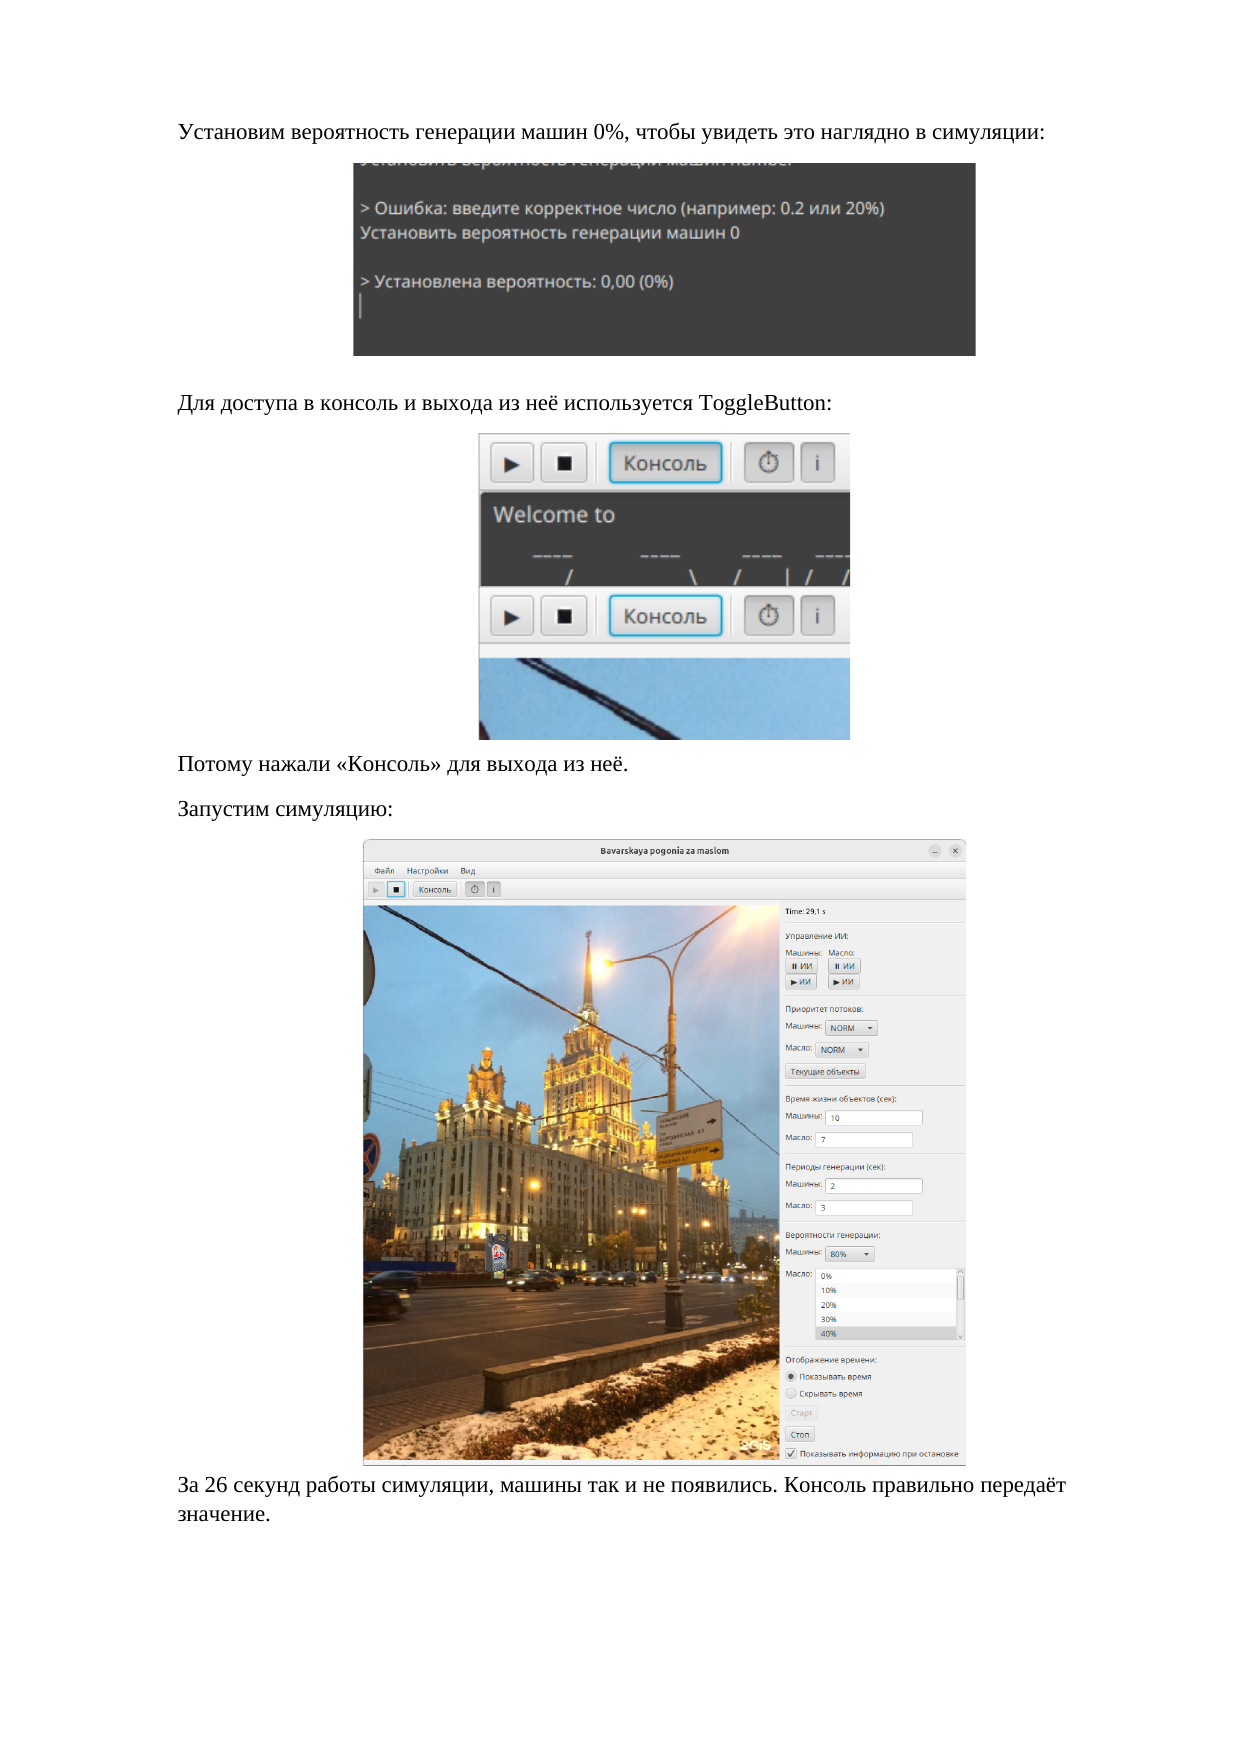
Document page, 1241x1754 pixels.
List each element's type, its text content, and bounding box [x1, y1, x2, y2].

picture [362, 839, 966, 1466]
text Установим вероятность генерации машин 0%, чтобы увидеть это наглядно в симуляции: [177, 118, 1152, 144]
text Потому нажали «Консоль» для выхода из неё. [177, 749, 1152, 776]
picture [478, 433, 851, 740]
picture [353, 163, 976, 356]
text За 26 секунд работы симуляции, машины так и не появились. Консоль правильно передаёт значение. [177, 1471, 1152, 1526]
text Запустим симуляцию: [177, 795, 1152, 821]
text Для доступа в консоль и выхода из неё используется ToggleButton: [177, 389, 1152, 415]
